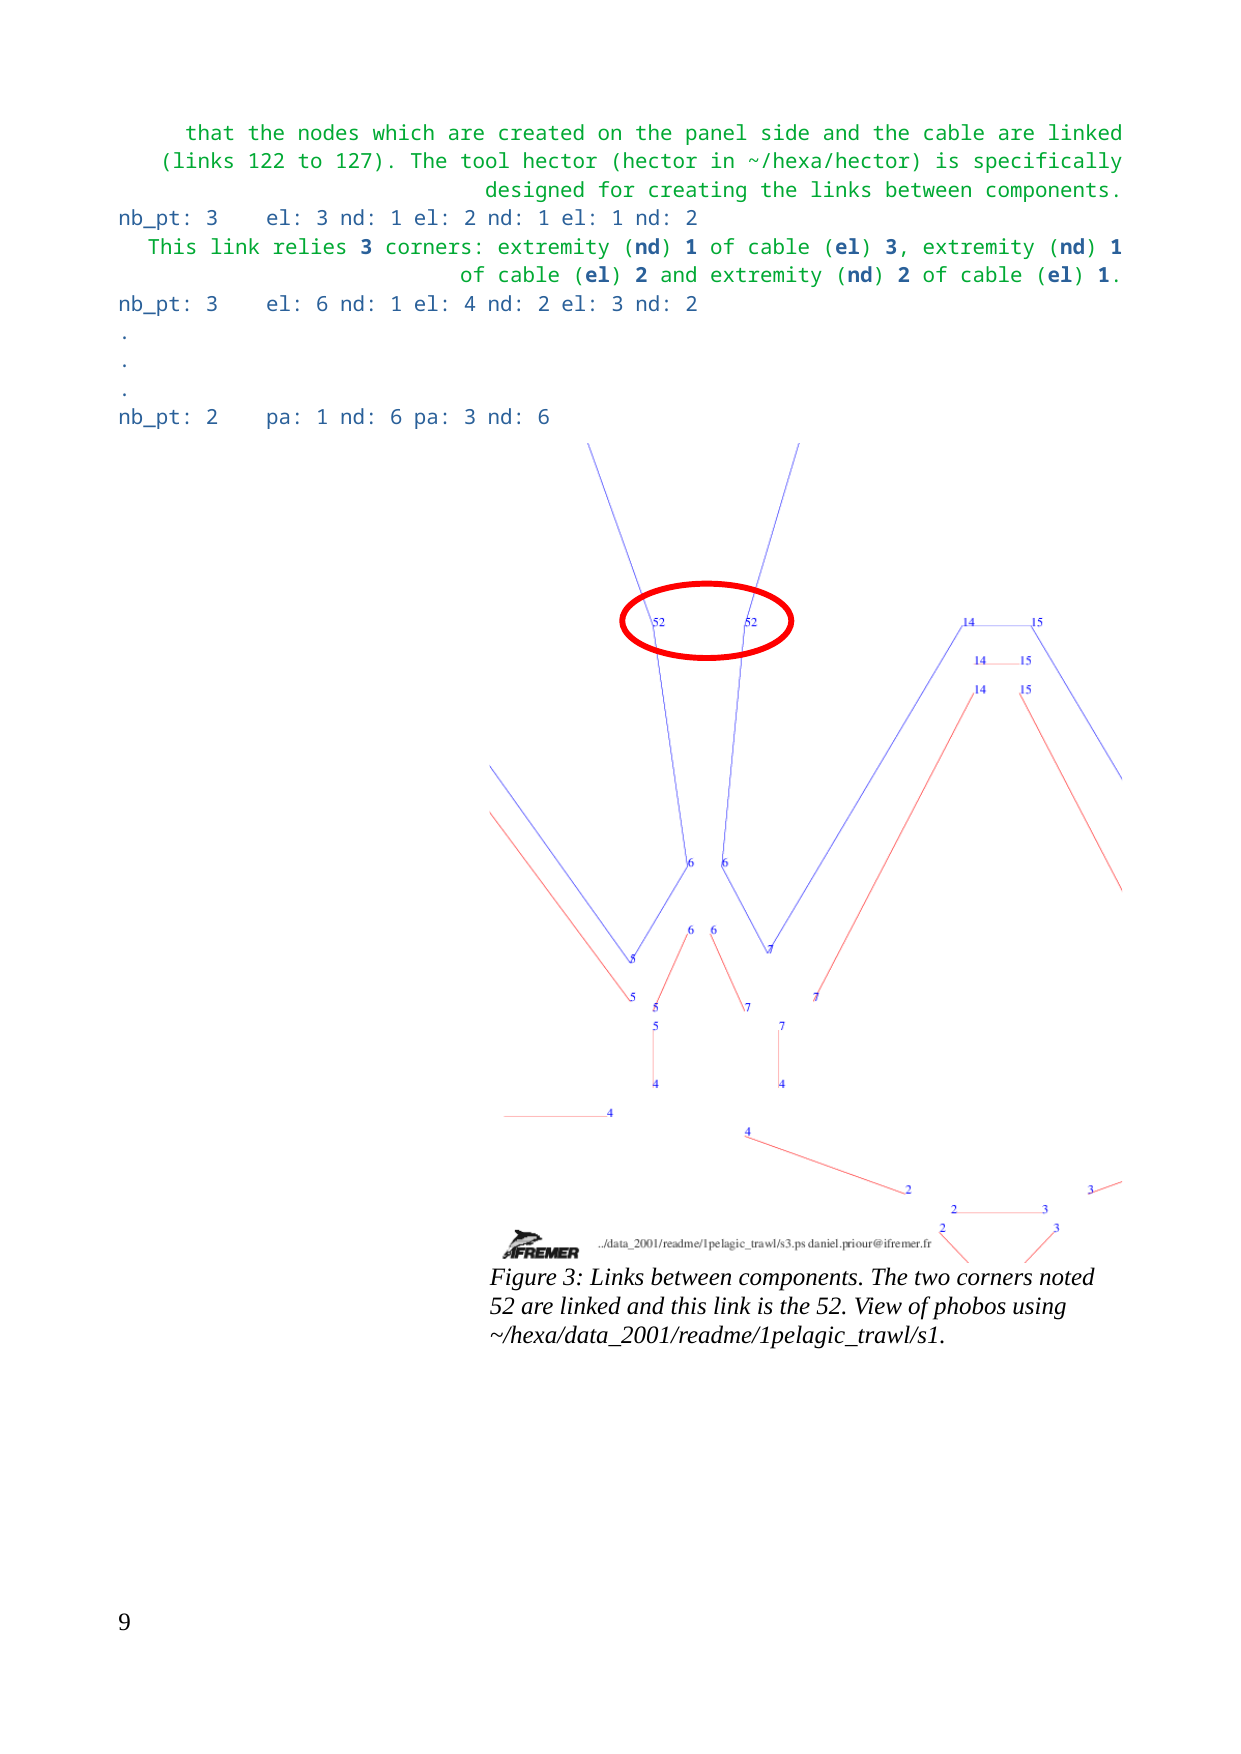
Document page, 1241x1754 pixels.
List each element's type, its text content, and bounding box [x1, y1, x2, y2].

text that the nodes which are created on the panel side and the cable are linked (links 122 to 127). The tool hector (hector in ~/hexa/hector) is specifically designed for creating the links between components. [118, 118, 1122, 203]
text . [118, 374, 1122, 402]
text nb_pt: 3 el: 6 nd: 1 el: 4 nd: 2 el: 3 nd: 2 [118, 289, 1122, 317]
text This link relies 3 corners: extremity (nd) 1 of cable (el) 3, extremity (nd) 1 of cable (el) 2 and extremity (nd) 2 of cable (el) 1. [118, 232, 1122, 289]
text nb_pt: 2 pa: 1 nd: 6 pa: 3 nd: 6 [118, 402, 1122, 431]
text Figure 3: Links between components. The two corners noted 52 are linked and this link is the 52. View of phobos using ~/hexa/data_2001/readme/1pelagic_trawl/s1. [489, 1263, 1122, 1348]
text . [118, 346, 1122, 374]
text nb_pt: 3 el: 3 nd: 1 el: 2 nd: 1 el: 1 nd: 2 [118, 203, 1122, 232]
picture [489, 443, 1123, 1263]
text . [118, 317, 1122, 346]
